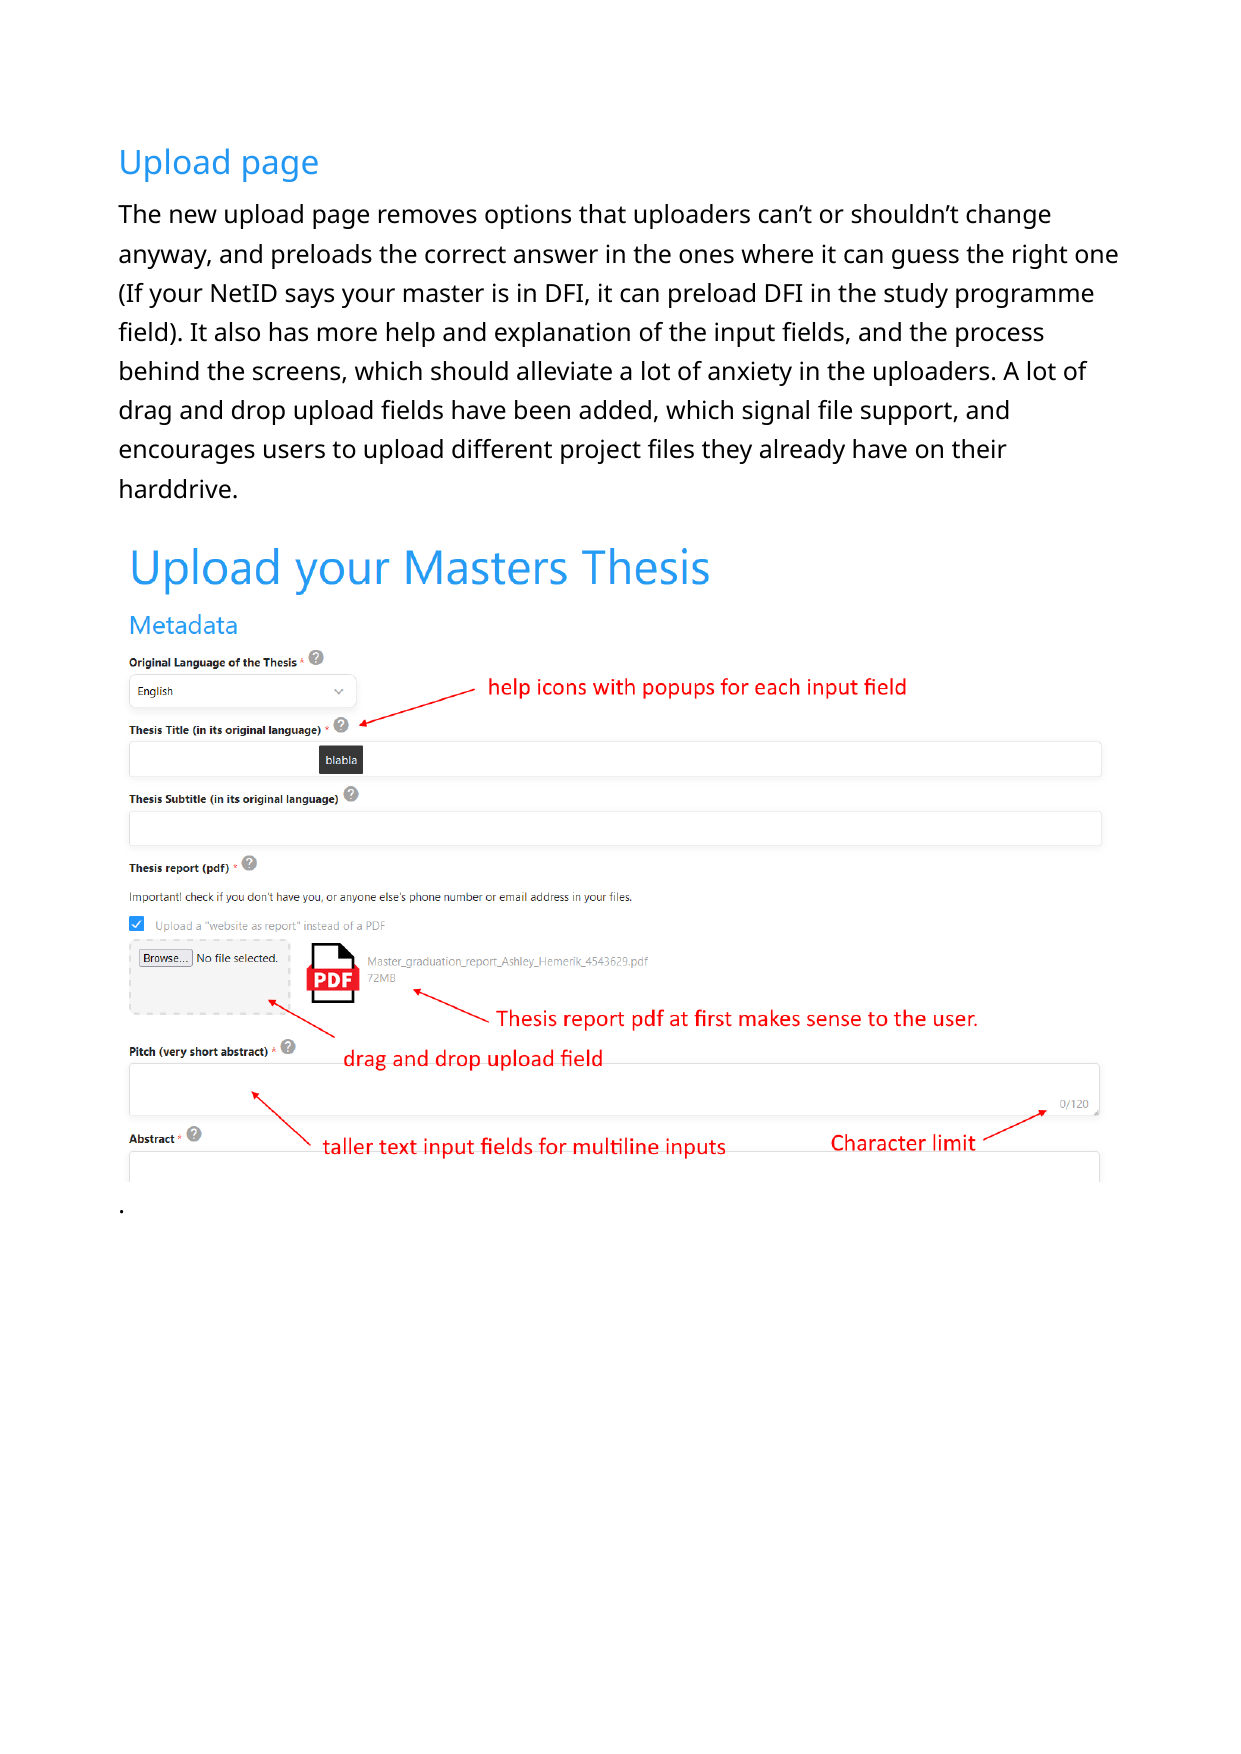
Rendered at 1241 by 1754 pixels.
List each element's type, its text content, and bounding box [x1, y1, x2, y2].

picture [118, 525, 1123, 1182]
subtitle Upload page [118, 139, 1122, 185]
subtitle The new upload page removes options that uploaders can’t or shouldn’t change anyway, and preloads the correct answer in the ones where it can guess the right one (If your NetID says your master is in DFI, it can preload DFI in the study programme field). It also has more help and explanation of the input fields, and the process behind the screens, which should alleviate a lot of anxiety in the uploaders. A lot of drag and drop upload fields have been added, which signal file support, and encourages users to upload different project files they already have on their harddrive. [118, 197, 1122, 505]
subtitle . [118, 1182, 1122, 1220]
